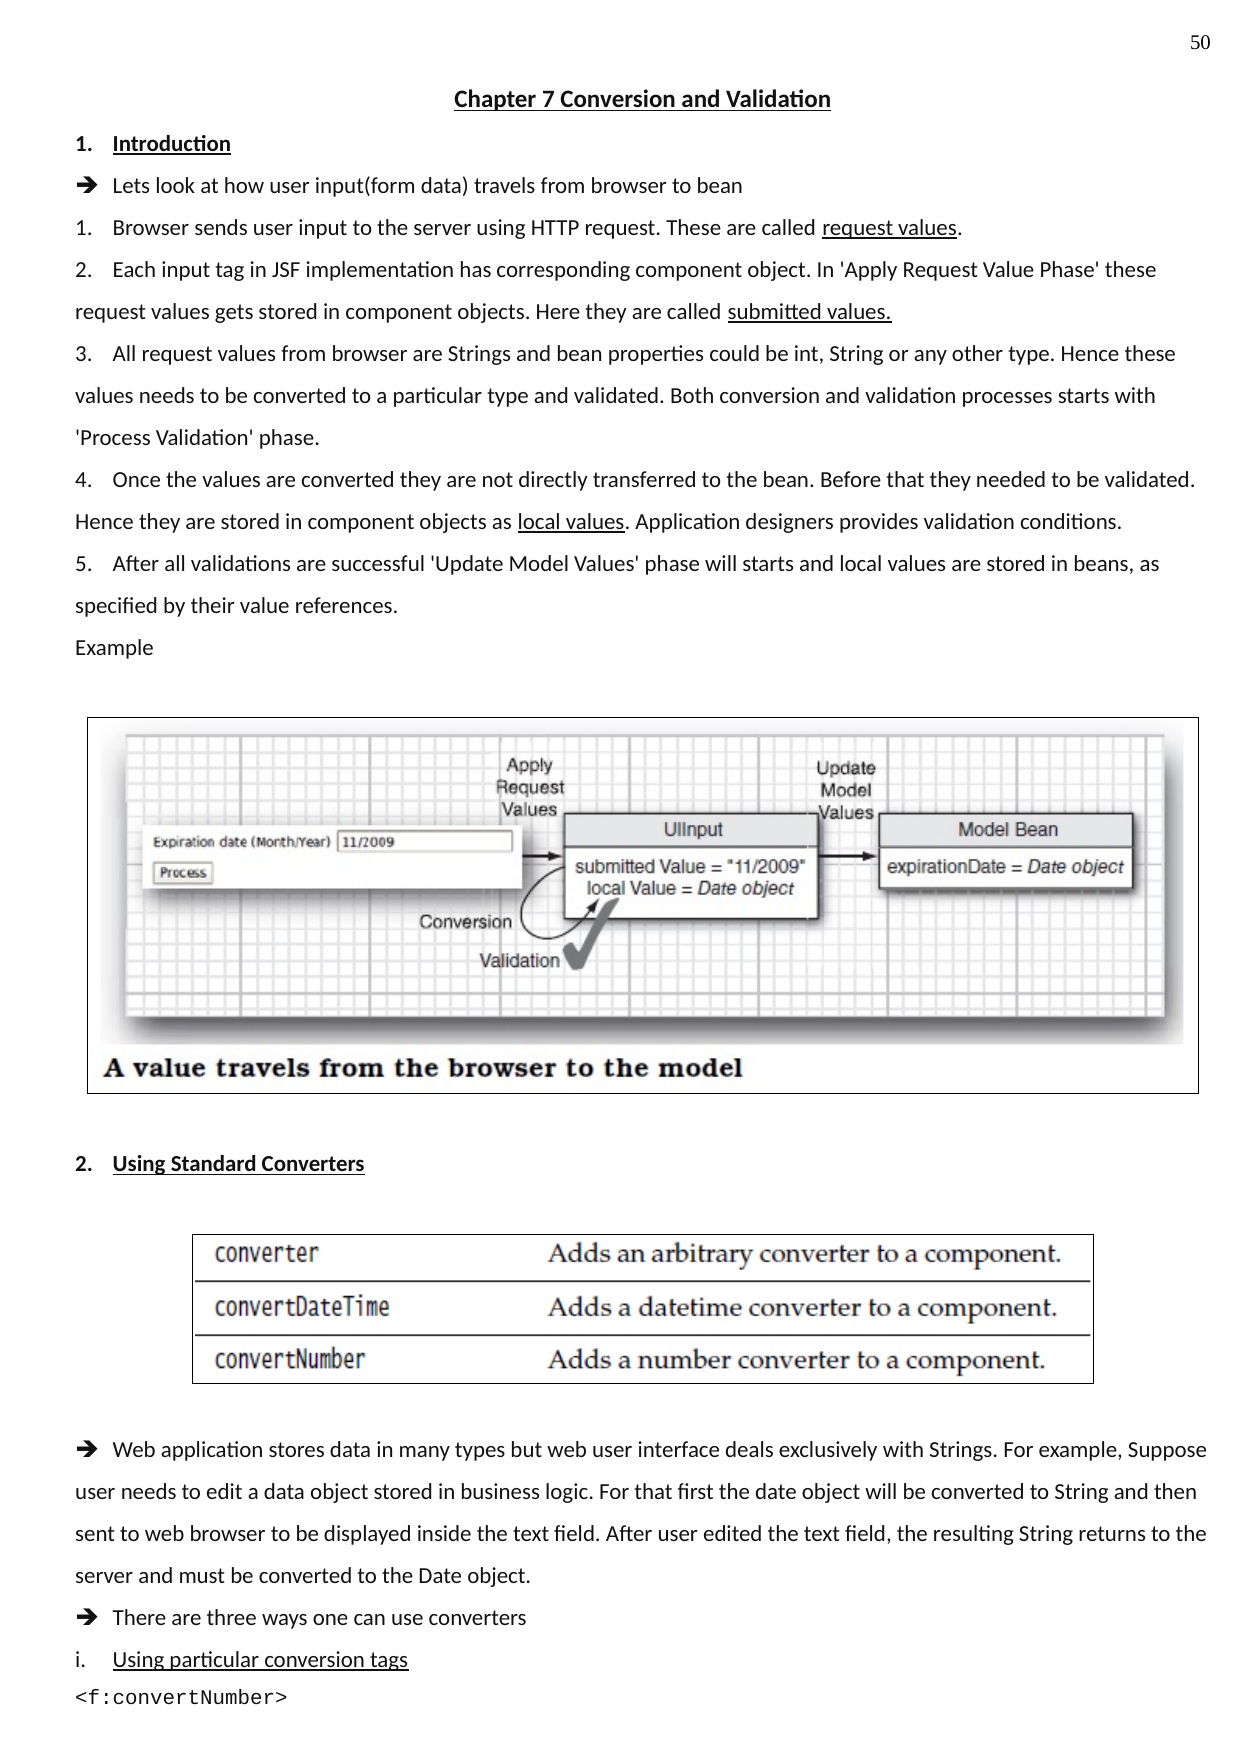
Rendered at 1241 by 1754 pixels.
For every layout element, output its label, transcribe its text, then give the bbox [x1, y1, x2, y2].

list <f:convertNumber> [75, 1687, 1211, 1711]
list Lets look at how user input(form data) travels from browser to bean [75, 171, 1211, 199]
list 1. Introduction [75, 129, 1211, 157]
list Example [75, 633, 1211, 661]
list 3. All request values from browser are Strings and bean properties could be int, String or any other type. Hence these values needs to be converted to a particular type and validated. Both conversion and validation processes starts with 'Process Validation' phase. [75, 339, 1211, 451]
picture [90, 720, 1196, 1091]
list 1. Browser sends user input to the server using HTTP request. These are called request values. [75, 213, 1211, 241]
list 4. Once the values are converted they are not directly transferred to the bean. Before that they needed to be validated. Hence they are stored in component objects as local values. Application designers provides validation conditions. [75, 465, 1211, 535]
list There are three ways one can use converters [75, 1603, 1211, 1631]
text Chapter 7 Conversion and Validation [75, 83, 1211, 114]
list Web application stores data in many types but web user interface deals exclusively with Strings. For example, Suppose user needs to edit a data object stored in business logic. For that first the date object will be converted to String and then sent to web browser to be displayed inside the text field. After user edited the text field, the resulting String returns to the server and must be converted to the Date object. [75, 1435, 1211, 1589]
list 5. After all validations are successful 'Update Model Values' phase will starts and local values are stored in beans, as specified by their value references. [75, 549, 1211, 619]
text 2. Using Standard Converters [75, 1149, 1211, 1177]
list i. Using particular conversion tags [75, 1645, 1211, 1673]
list 2. Each input tag in JSF implementation has corresponding component object. In 'Apply Request Value Phase' these request values gets stored in component objects. Here they are called submitted values. [75, 255, 1211, 325]
